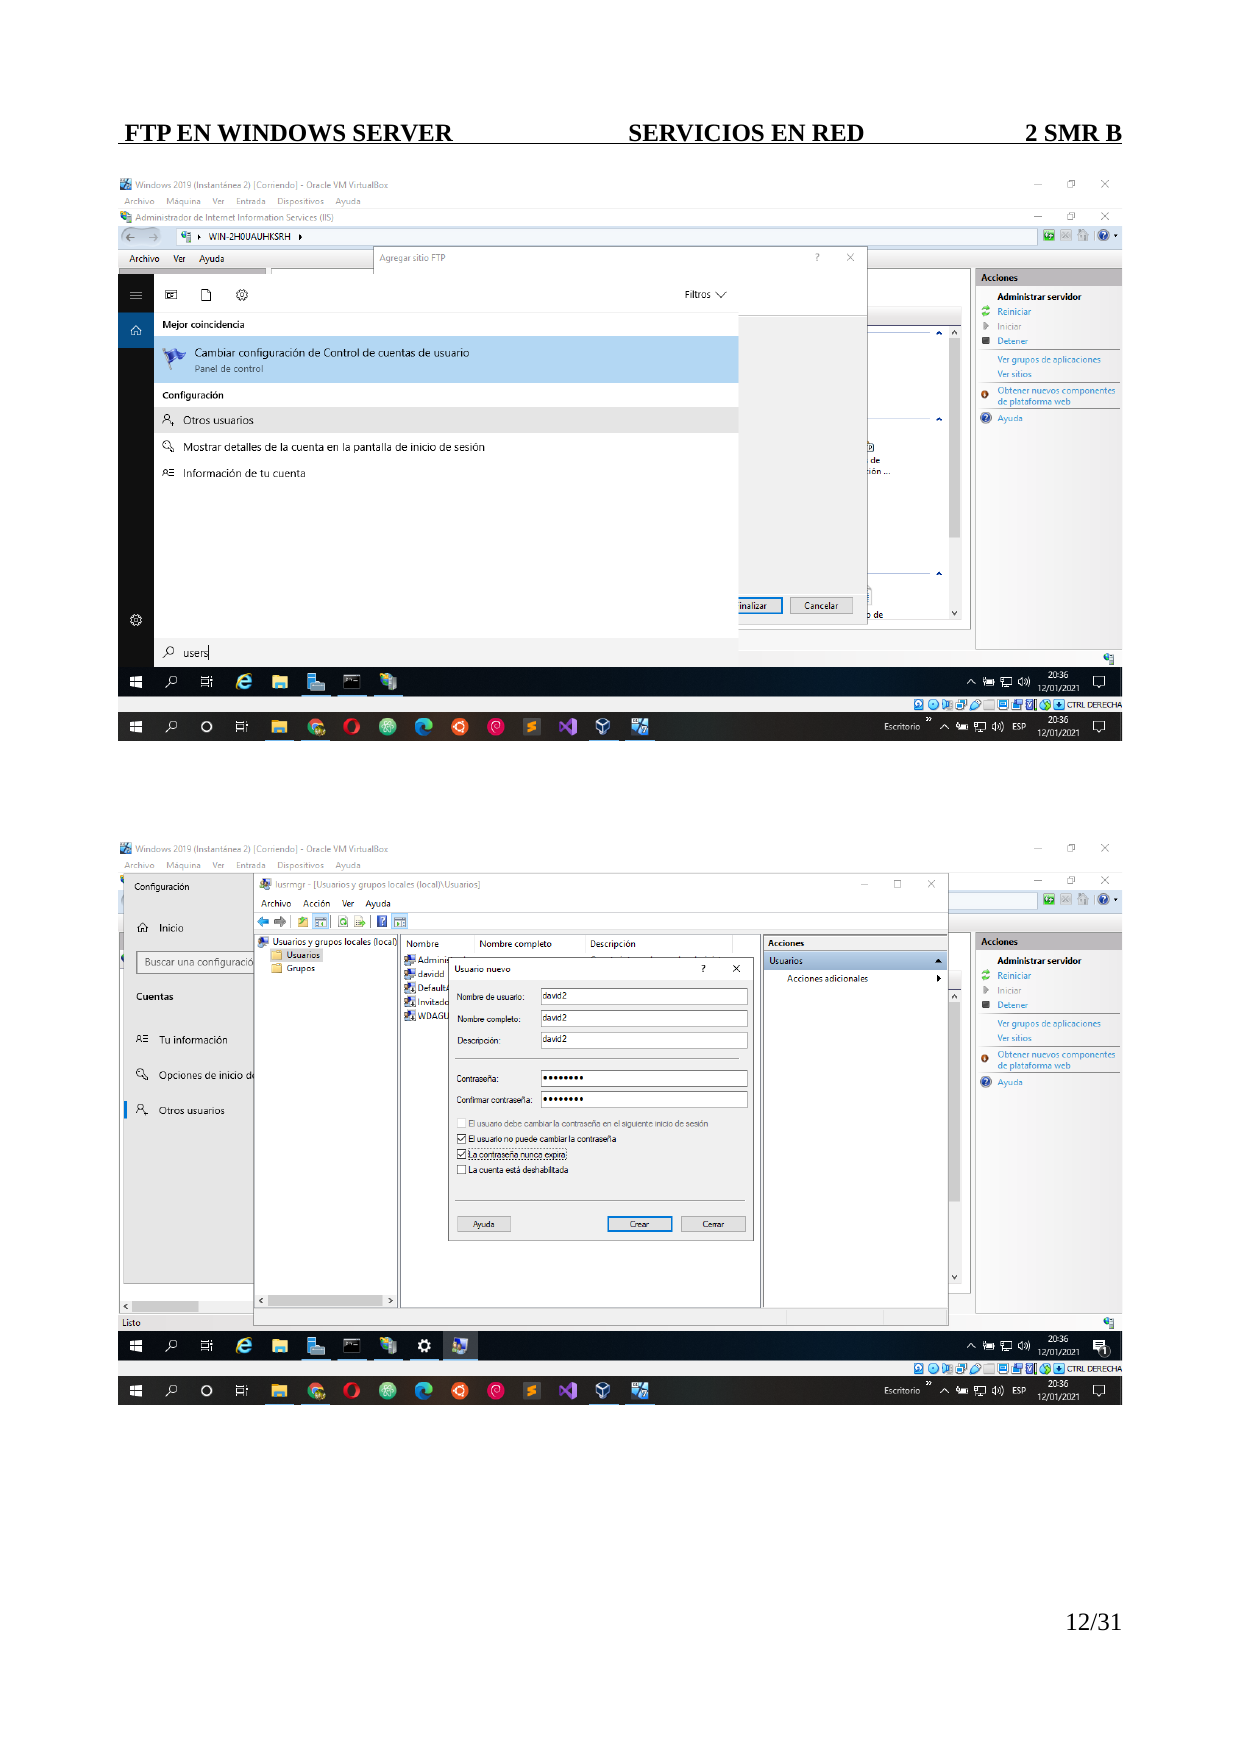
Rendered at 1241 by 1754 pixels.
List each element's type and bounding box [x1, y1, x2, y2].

picture [118, 176, 1123, 741]
picture [118, 840, 1123, 1405]
